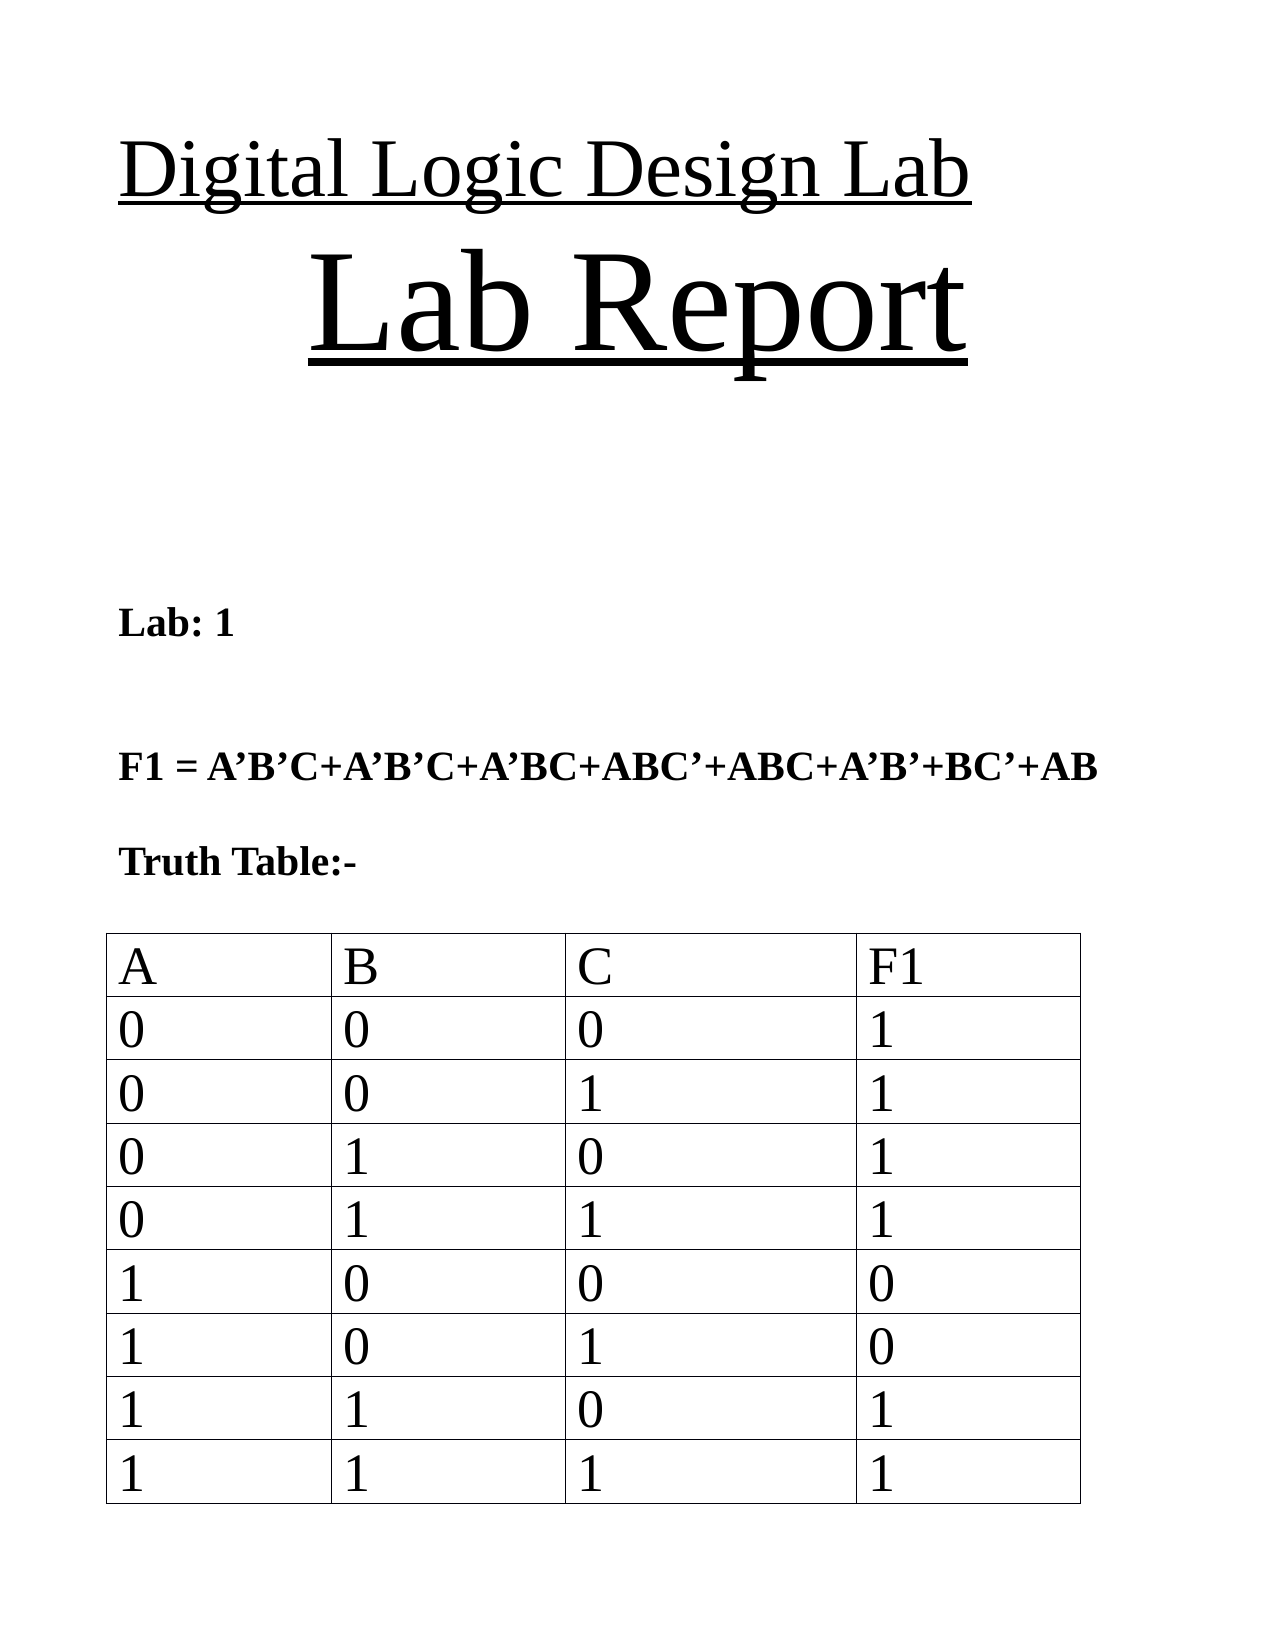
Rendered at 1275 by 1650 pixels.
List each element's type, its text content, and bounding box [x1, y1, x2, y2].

table_cell 1 [566, 1440, 856, 1503]
table_cell 1 [332, 1377, 565, 1439]
table_cell 0 [857, 1314, 1080, 1376]
table_header C [566, 934, 856, 996]
table_cell 0 [566, 997, 856, 1059]
table_cell 1 [332, 1124, 565, 1186]
table_cell 1 [107, 1377, 331, 1439]
table_cell 0 [107, 1124, 331, 1186]
table_cell 0 [566, 1250, 856, 1313]
table_cell 0 [332, 997, 565, 1059]
table_cell 0 [566, 1124, 856, 1186]
table_cell 0 [332, 1314, 565, 1376]
table_cell 1 [857, 997, 1080, 1059]
table_cell 1 [857, 1377, 1080, 1439]
table_cell 1 [332, 1187, 565, 1249]
table_cell 1 [332, 1440, 565, 1503]
text Lab: 1 [118, 597, 1157, 645]
table_cell 0 [107, 1187, 331, 1249]
table_cell 1 [566, 1187, 856, 1249]
table_cell 0 [107, 997, 331, 1059]
table_cell 1 [107, 1250, 331, 1313]
table_cell 1 [857, 1124, 1080, 1186]
table_cell 0 [107, 1060, 331, 1123]
table_cell 1 [566, 1314, 856, 1376]
table_header B [332, 934, 565, 996]
table_cell 0 [857, 1250, 1080, 1313]
table_cell 1 [566, 1060, 856, 1123]
table_header F1 [857, 934, 1080, 996]
text Lab Report [118, 214, 1157, 382]
table_cell 1 [857, 1060, 1080, 1123]
text F1 = A’B’C+A’B’C+A’BC+ABC’+ABC+A’B’+BC’+AB [118, 741, 1157, 789]
table_cell 1 [857, 1440, 1080, 1503]
table_cell 0 [566, 1377, 856, 1439]
text Truth Table:- [118, 837, 1157, 885]
text Digital Logic Design Lab [118, 118, 1157, 214]
table_cell 1 [107, 1440, 331, 1503]
table_cell 0 [332, 1060, 565, 1123]
table_cell 1 [857, 1187, 1080, 1249]
table_cell 0 [332, 1250, 565, 1313]
table_cell 1 [107, 1314, 331, 1376]
table_header A [107, 934, 331, 996]
